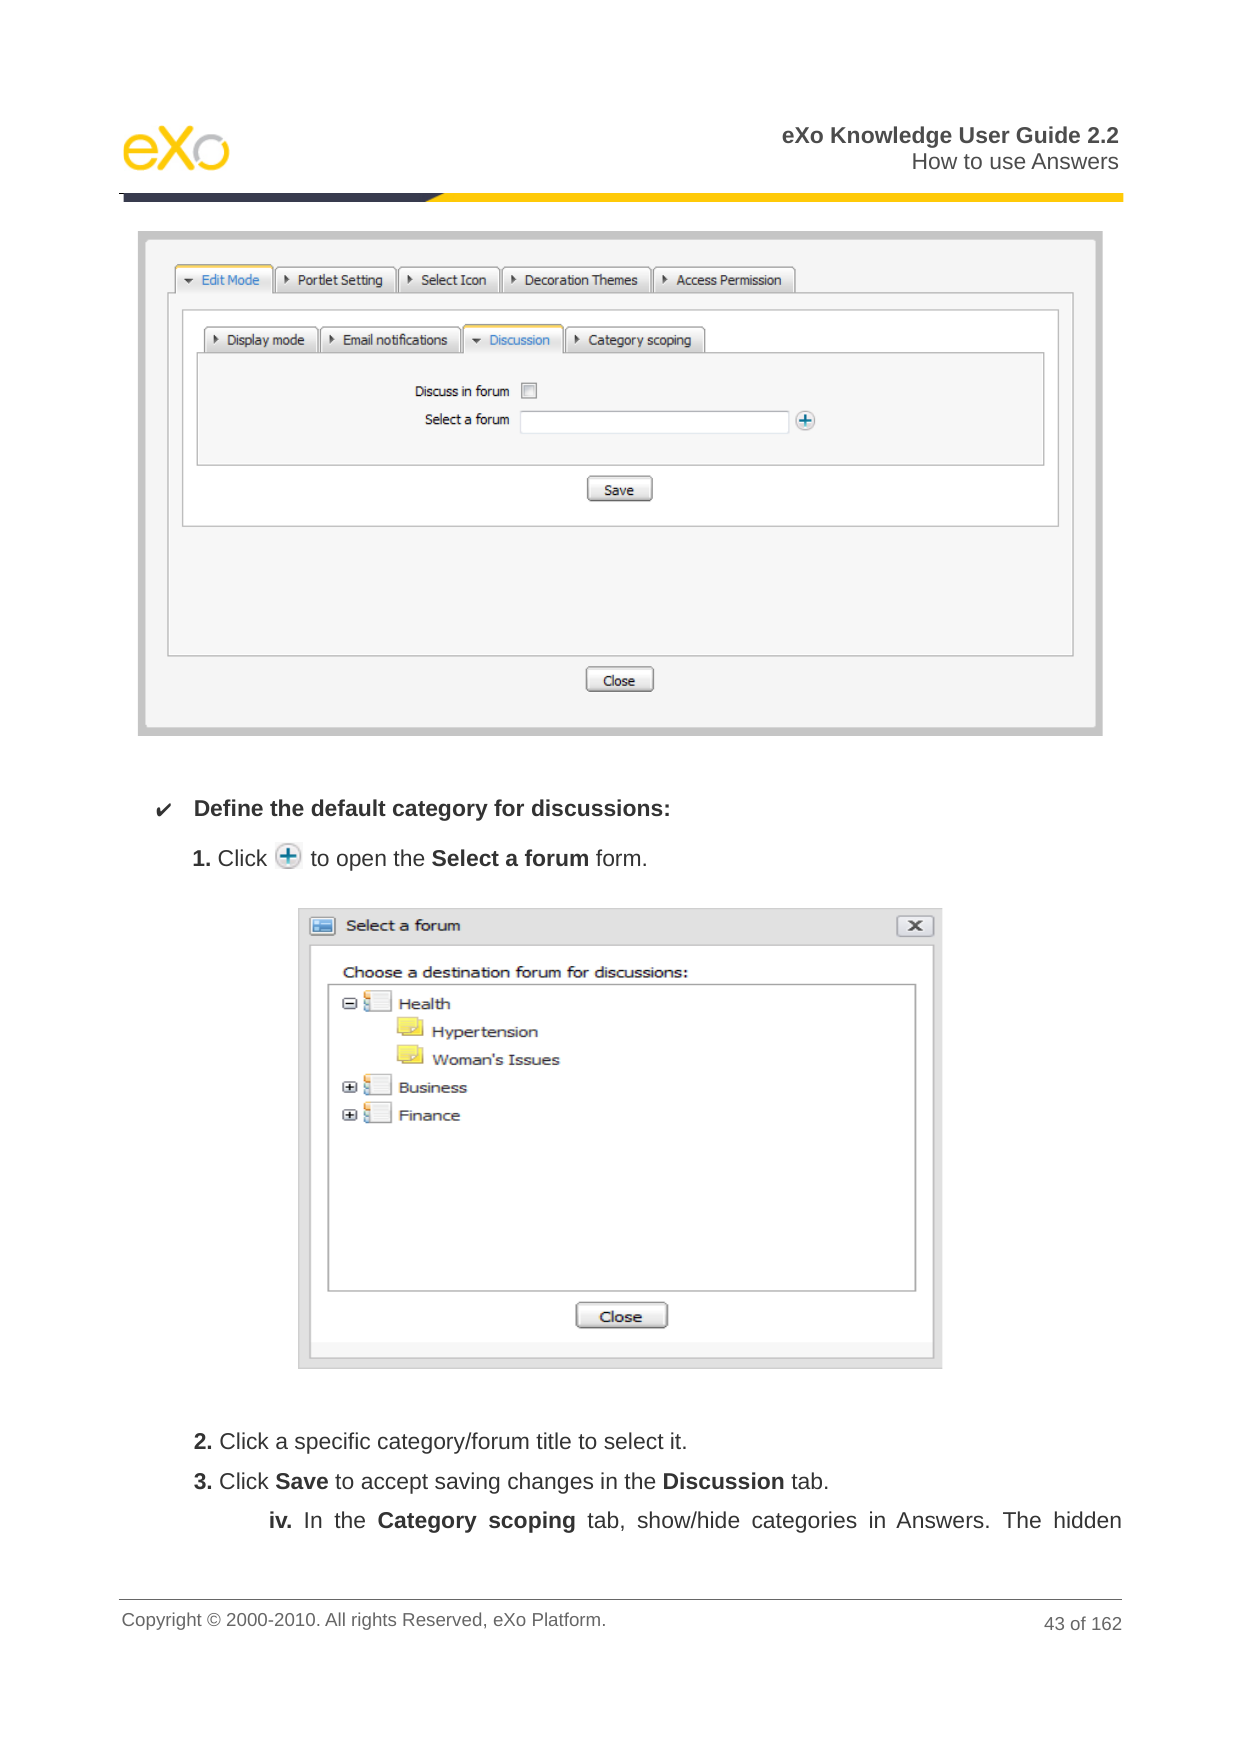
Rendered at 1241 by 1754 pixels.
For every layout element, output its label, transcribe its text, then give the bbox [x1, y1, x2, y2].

list 3. Click Save to accept saving changes in the Discussion tab. [156, 1468, 1122, 1494]
list 2. Click a specific category/forum title to select it. [156, 1428, 1122, 1454]
list Define the default category for discussions: [156, 795, 1122, 822]
picture [298, 908, 943, 1369]
picture [123, 193, 1124, 202]
text 1. Clickto open the Select a forum form. [118, 835, 1122, 876]
picture [274, 842, 303, 869]
picture [123, 125, 230, 171]
list iv. In the Category scoping tab, show/hide categories in Answers. The hidden [231, 1507, 1122, 1533]
picture [137, 231, 1103, 736]
